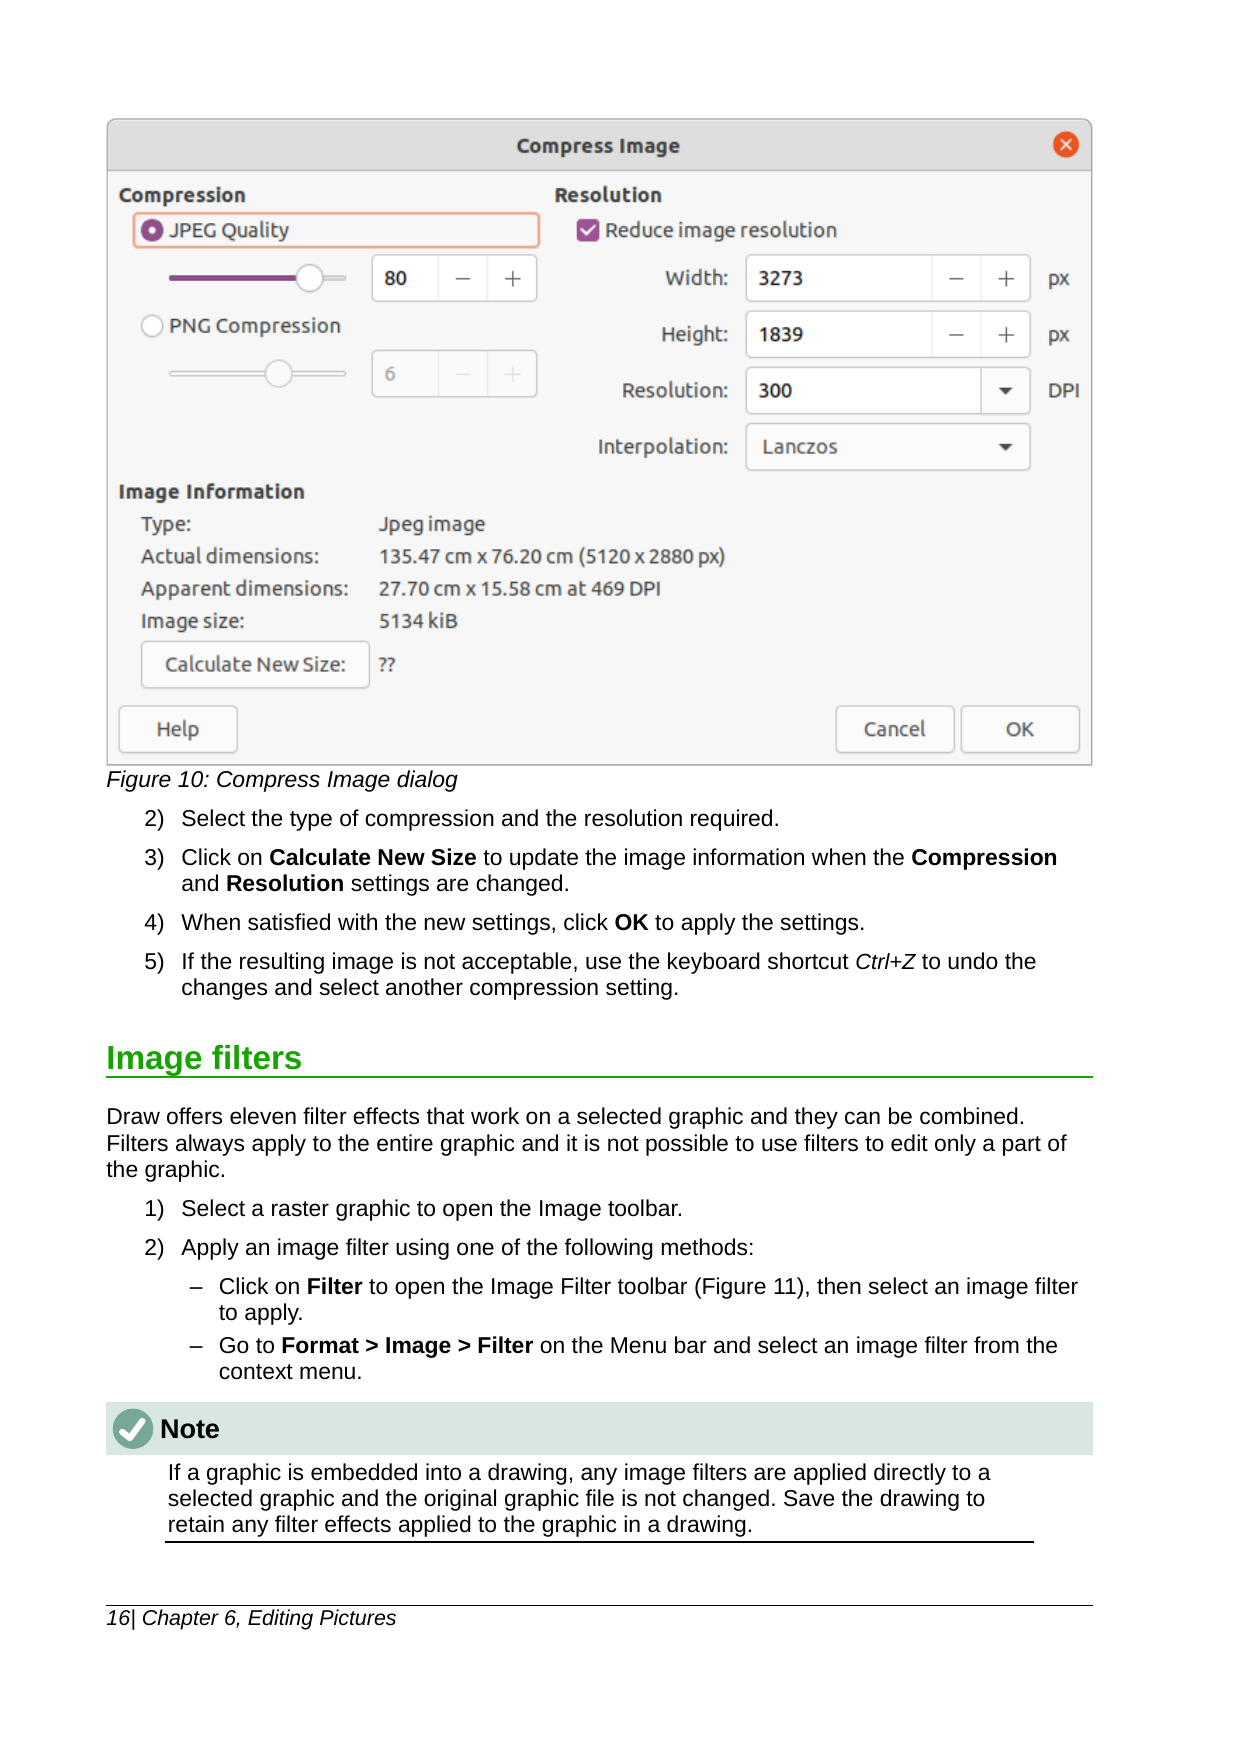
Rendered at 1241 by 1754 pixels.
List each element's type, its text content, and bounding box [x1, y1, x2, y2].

text Figure 10: Compress Image dialog [106, 766, 1093, 792]
list Click on Filter to open the Image Filter toolbar (Figure 11), then select an image filter to apply. [189, 1273, 1093, 1325]
list Go to Format > Image > Filter on the Menu bar and select an image filter from the context menu. [189, 1332, 1093, 1384]
subtitle Image filters [106, 1038, 1093, 1076]
list Apply an image filter using one of the following methods: [164, 1234, 1093, 1260]
picture [106, 118, 1093, 766]
list Select a raster graphic to open the Image toolbar. [164, 1195, 1093, 1221]
text If a graphic is embedded into a drawing, any image filters are applied directly to a selected graphic and the original graphic file is not changed. Save the drawing to retain any filter effects applied to the graphic in a drawing. [164, 1455, 1034, 1543]
list If the resulting image is not acceptable, use the keyboard shortcut Ctrl+Z to undo the changes and select another compression setting. [164, 948, 1093, 1000]
list Select the type of compression and the resolution required. [164, 805, 1093, 831]
list When satisfied with the new settings, click OK to apply the settings. [164, 909, 1093, 935]
list Click on Calculate New Size to update the image information when the Compression and Resolution settings are changed. [164, 843, 1093, 896]
subtitle Note [106, 1402, 1093, 1455]
text Draw offers eleven filter effects that work on a selected graphic and they can be combined. Filters always apply to the entire graphic and it is not possible to use filters to edit only a part of the graphic. [106, 1103, 1093, 1182]
